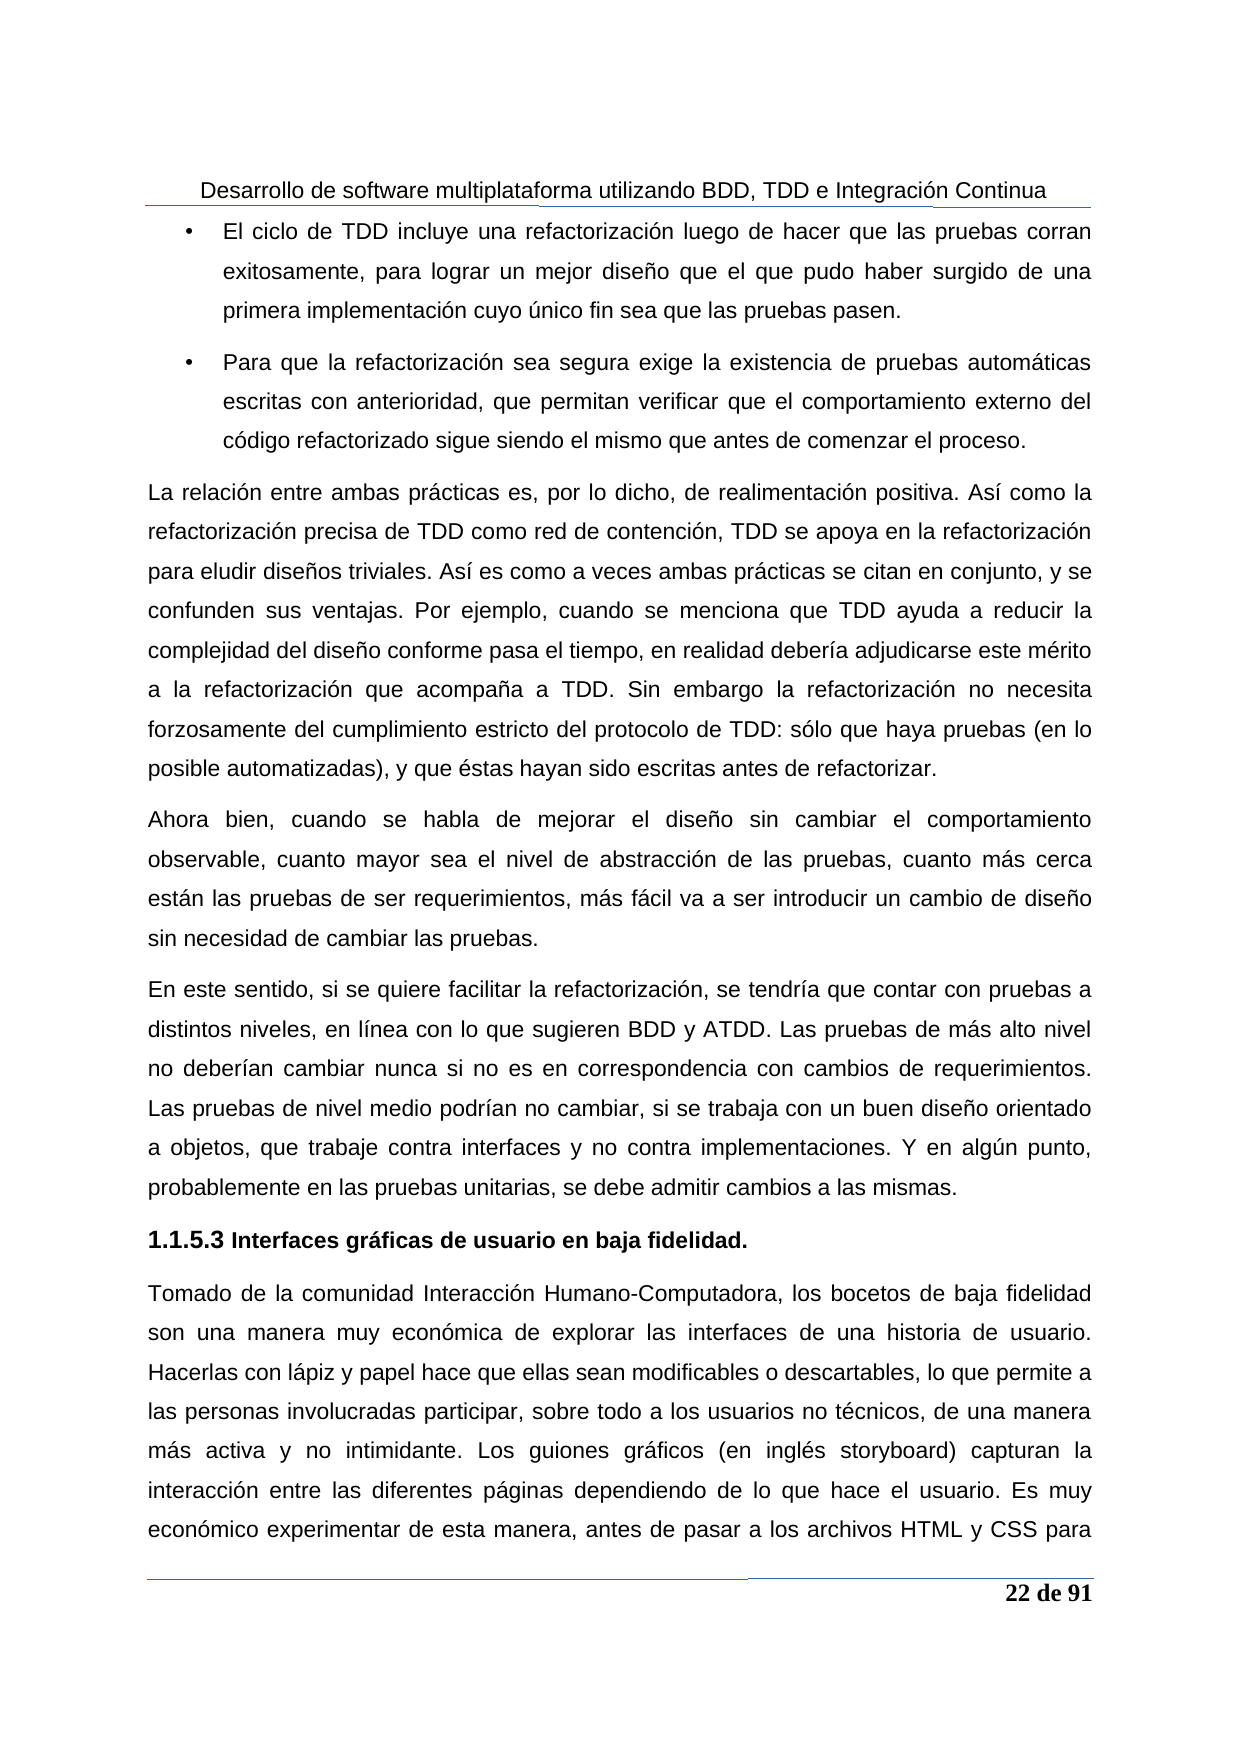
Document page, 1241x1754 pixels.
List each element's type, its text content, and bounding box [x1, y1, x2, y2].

text La relación entre ambas prácticas es, por lo dicho, de realimentación positiva. Así como la refactorización precisa de TDD como red de contención, TDD se apoya en la refactorización para eludir diseños triviales. Así es como a veces ambas prácticas se citan en conjunto, y se confunden sus ventajas. Por ejemplo, cuando se menciona que TDD ayuda a reducir la complejidad del diseño conforme pasa el tiempo, en realidad debería adjudicarse este mérito a la refactorización que acompaña a TDD. Sin embargo la refactorización no necesita forzosamente del cumplimiento estricto del protocolo de TDD: sólo que haya pruebas (en lo posible automatizadas), y que éstas hayan sido escritas antes de refactorizar. [148, 479, 1093, 781]
list 1.1.5.3 Interfaces gráficas de usuario en baja fidelidad. [148, 1225, 1093, 1253]
list El ciclo de TDD incluye una refactorización luego de hacer que las pruebas corran exitosamente, para lograr un mejor diseño que el que pudo haber surgido de una primera implementación cuyo único fin sea que las pruebas pasen. [185, 218, 1093, 324]
text En este sentido, si se quiere facilitar la refactorización, se tendría que contar con pruebas a distintos niveles, en línea con lo que sugieren BDD y ATDD. Las pruebas de más alto nivel no deberían cambiar nunca si no es en correspondencia con cambios de requerimientos. Las pruebas de nivel medio podrían no cambiar, si se trabaja con un buen diseño orientado a objetos, que trabaje contra interfaces y no contra implementaciones. Y en algún punto, probablemente en las pruebas unitarias, se debe admitir cambios a las mismas. [148, 976, 1093, 1200]
text Ahora bien, cuando se habla de mejorar el diseño sin cambiar el comportamiento observable, cuanto mayor sea el nivel de abstracción de las pruebas, cuanto más cerca están las pruebas de ser requerimientos, más fácil va a ser introducir un cambio de diseño sin necesidad de cambiar las pruebas. [148, 806, 1093, 951]
text Tomado de la comunidad Interacción Humano-Computadora, los bocetos de baja fidelidad son una manera muy económica de explorar las interfaces de una historia de usuario. Hacerlas con lápiz y papel hace que ellas sean modificables o descartables, lo que permite a las personas involucradas participar, sobre todo a los usuarios no técnicos, de una manera más activa y no intimidante. Los guiones gráficos (en inglés storyboard) capturan la interacción entre las diferentes páginas dependiendo de lo que hace el usuario. Es muy económico experimentar de esta manera, antes de pasar a los archivos HTML y CSS para [148, 1279, 1093, 1543]
list Para que la refactorización sea segura exige la existencia de pruebas automáticas escritas con anterioridad, que permitan verificar que el comportamiento externo del código refactorizado sigue siendo el mismo que antes de comenzar el proceso. [185, 348, 1093, 454]
